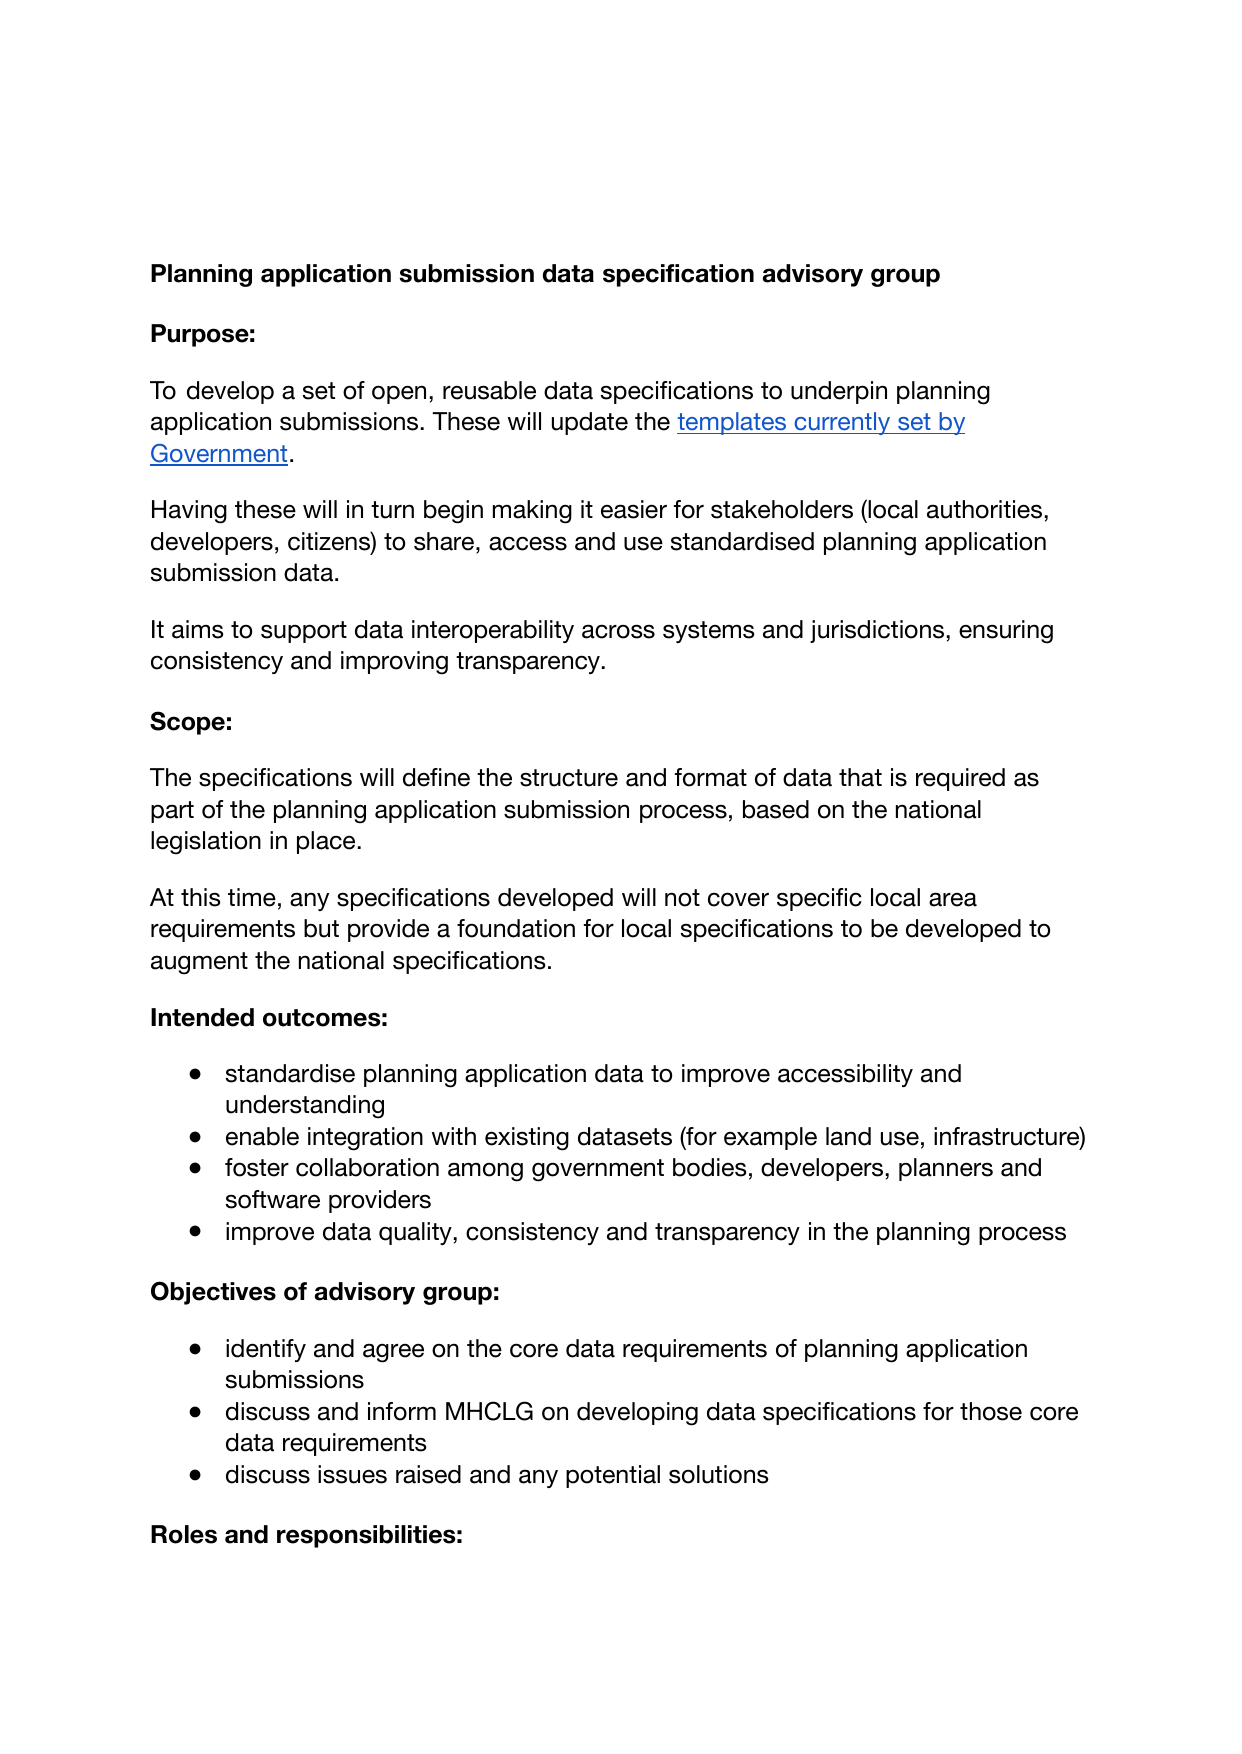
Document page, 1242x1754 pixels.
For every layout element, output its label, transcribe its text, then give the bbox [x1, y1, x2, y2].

text data requirements [225, 1426, 1103, 1458]
text improve data quality, consistency and transparency in the planning process [225, 1215, 1092, 1246]
text ● [187, 1397, 225, 1425]
text application submissions. These will update the templates currently set by [150, 406, 1013, 437]
text enable integration with existing datasets (for example land use, infrastructure) [225, 1120, 1112, 1152]
text Scope: [150, 705, 257, 737]
text Having these will in turn begin making it easier for stakeholders (local authorities, [150, 493, 1076, 525]
text The speciﬁcations will deﬁne the structure and format of data that is required as [150, 762, 1064, 793]
text Planning application submission data speciﬁcation advisory group [150, 257, 965, 288]
text It aims to support data interoperability across systems and jurisdictions, ensuring [150, 613, 1079, 644]
text ● [187, 1153, 225, 1181]
text Government. [150, 437, 1013, 468]
text ● [187, 1217, 225, 1244]
text foster collaboration among government bodies, developers, planners and [225, 1152, 1112, 1183]
text Intended outcomes: [150, 1001, 413, 1032]
text requirements but provide a foundation for local speciﬁcations to be developed to [150, 913, 1076, 944]
text Purpose: [150, 317, 965, 349]
text Roles and responsibilities: [150, 1519, 488, 1550]
text ● [187, 1059, 225, 1087]
text consistency and improving transparency. [150, 644, 1079, 676]
picture [0, 0, 1242, 1754]
text Objectives of advisory group: [150, 1276, 524, 1307]
text submission data. [150, 556, 1076, 588]
text legislation in place. [150, 825, 1064, 856]
text standardise planning application data to improve accessibility and [225, 1057, 986, 1089]
text understanding [225, 1089, 986, 1120]
text software providers [225, 1183, 1112, 1215]
text submissions [225, 1363, 1103, 1395]
text developers, citizens) to share, access and use standardised planning application [150, 525, 1076, 556]
text ● [187, 1334, 225, 1362]
text ● [187, 1122, 225, 1150]
text part of the planning application submission process, based on the national [150, 793, 1064, 825]
text To develop a set of open, reusable data speciﬁcations to underpin planning [150, 374, 1013, 406]
text discuss and inform MHCLG on developing data speciﬁcations for those core [225, 1395, 1103, 1426]
text ● [187, 1460, 225, 1488]
text discuss issues raised and any potential solutions [225, 1458, 794, 1489]
text At this time, any speciﬁcations developed will not cover speciﬁc local area [150, 881, 1076, 913]
text identify and agree on the core data requirements of planning application [225, 1332, 1103, 1363]
text augment the national speciﬁcations. [150, 944, 1076, 976]
